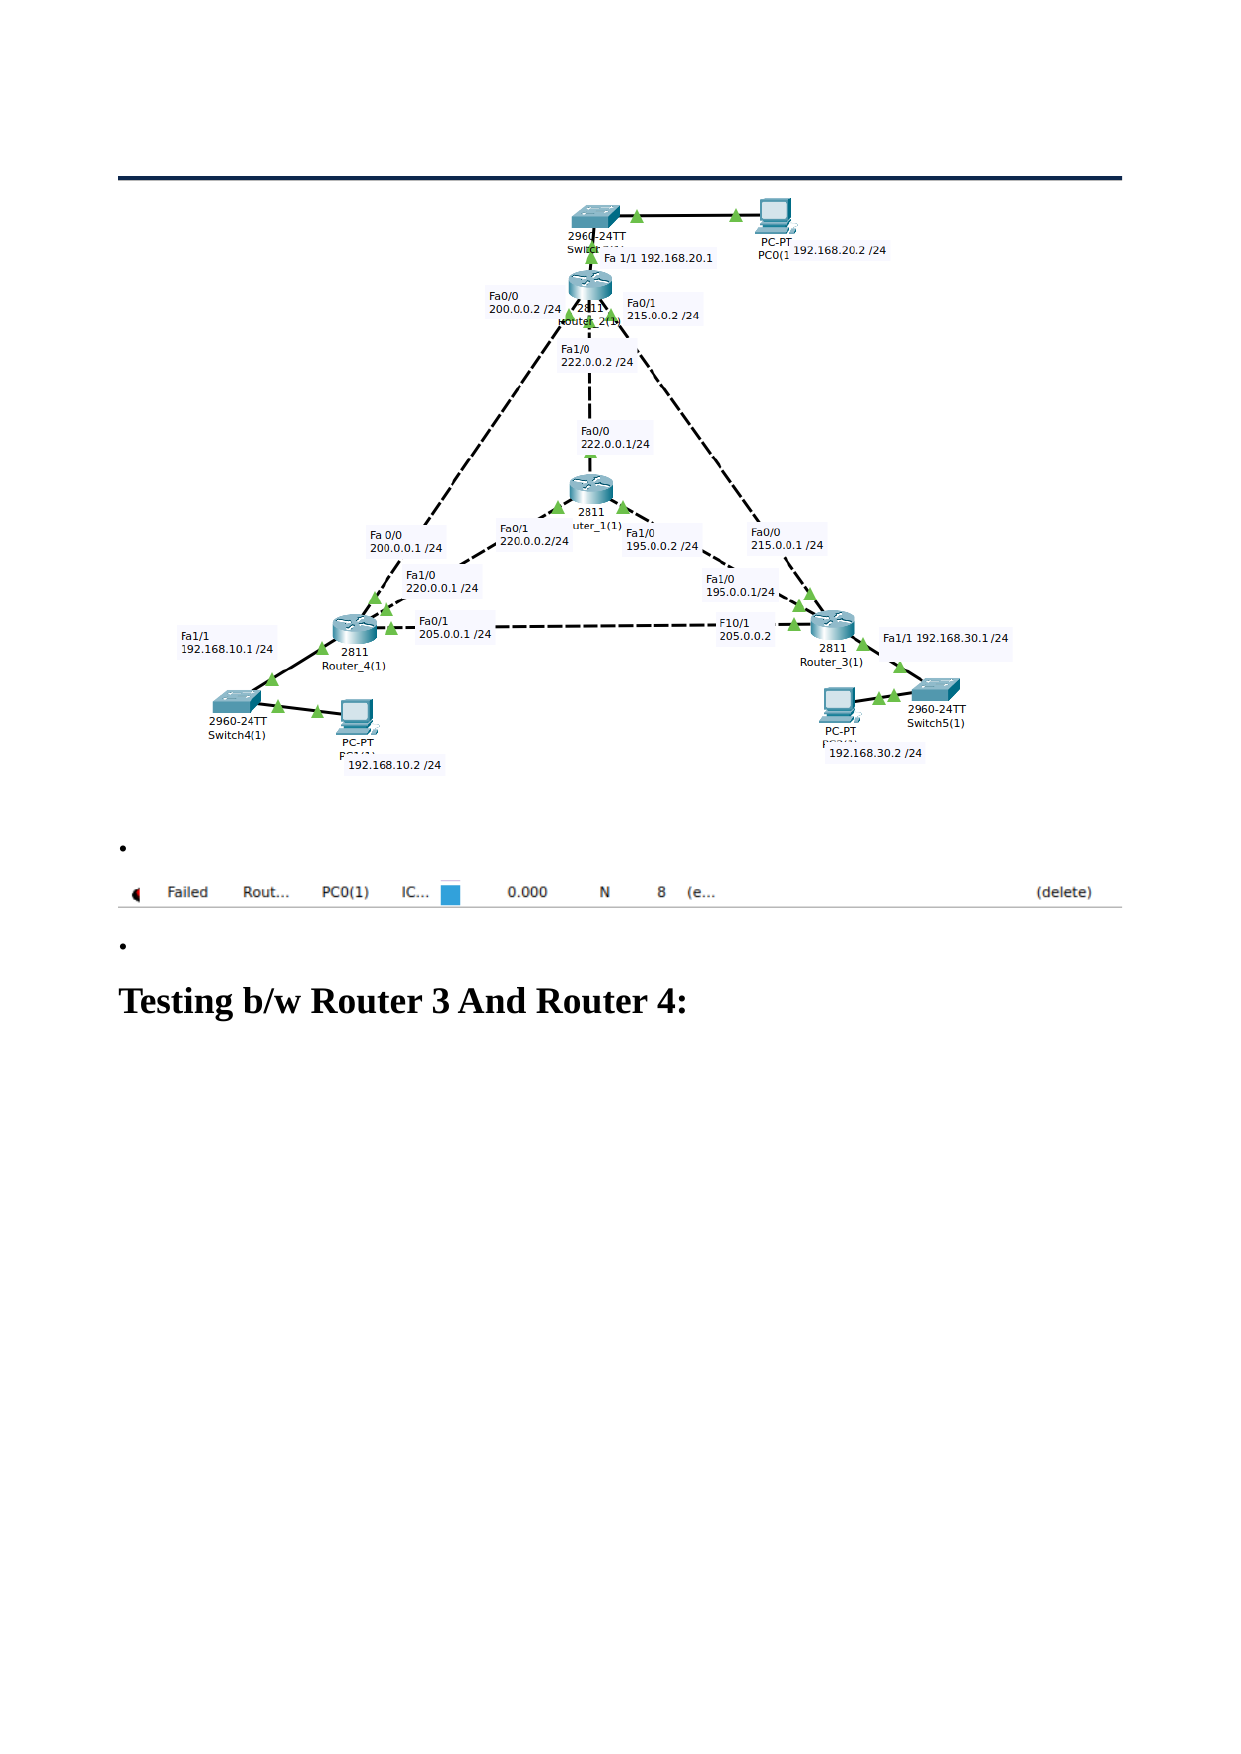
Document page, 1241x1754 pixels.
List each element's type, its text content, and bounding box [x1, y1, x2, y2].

picture [118, 176, 1123, 811]
text . [118, 811, 1122, 860]
text Testing b/w Router 3 And Router 4: [118, 978, 1122, 1022]
text . [118, 908, 1122, 957]
picture [118, 880, 1123, 908]
